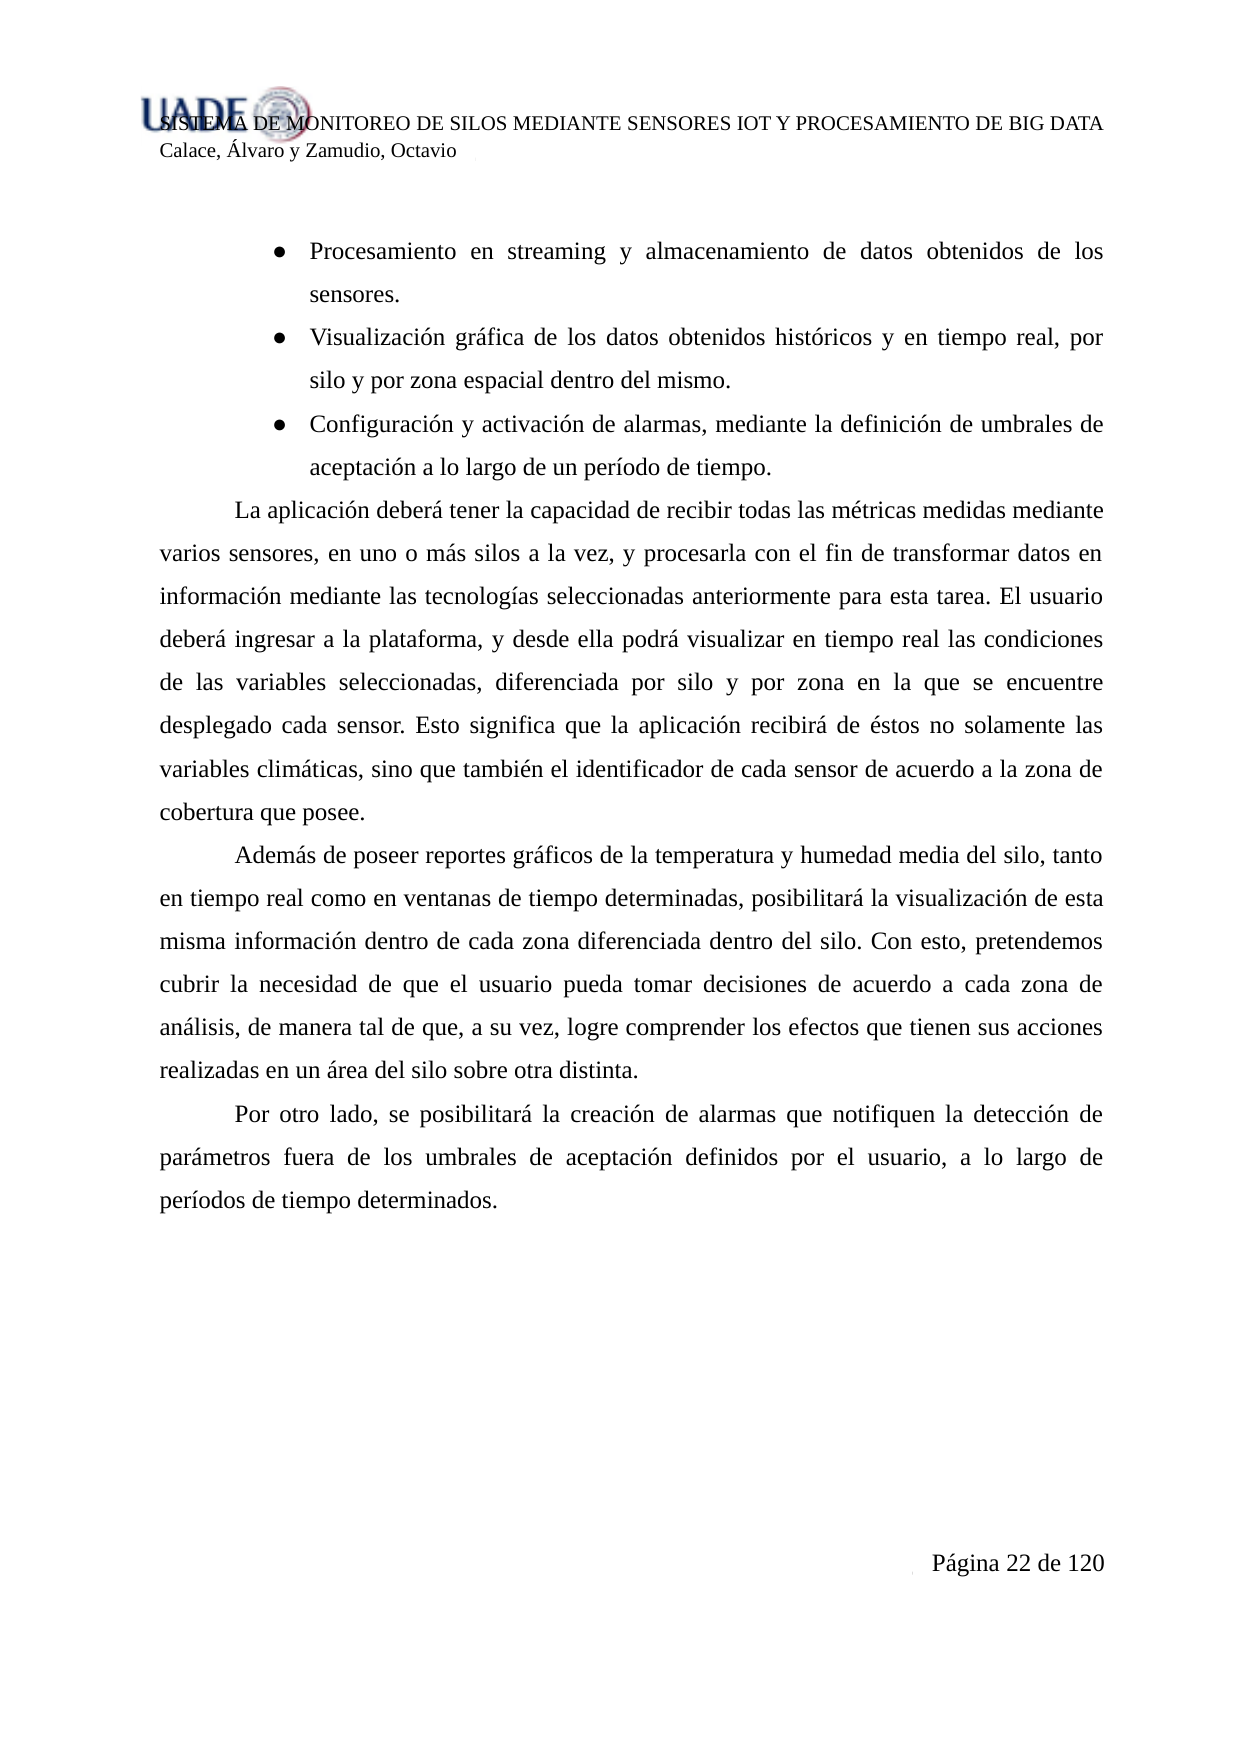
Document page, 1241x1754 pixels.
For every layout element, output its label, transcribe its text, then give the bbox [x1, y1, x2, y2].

text Por otro lado, se posibilitará la creación de alarmas que notifiquen la detección de parámetros fuera de los umbrales de aceptación definidos por el usuario, a lo largo de períodos de tiempo determinados. [159, 1099, 1104, 1214]
list Procesamiento en streaming y almacenamiento de datos obtenidos de los sensores. [272, 236, 1104, 308]
list Visualización gráfica de los datos obtenidos históricos y en tiempo real, por silo y por zona espacial dentro del mismo. [272, 322, 1104, 394]
text Además de poseer reportes gráficos de la temperatura y humedad media del silo, tanto en tiempo real como en ventanas de tiempo determinadas, posibilitará la visualización de esta misma información dentro de cada zona diferenciada dentro del silo. Con esto, pretendemos cubrir la necesidad de que el usuario pueda tomar decisiones de acuerdo a cada zona de análisis, de manera tal de que, a su vez, logre comprender los efectos que tienen sus acciones realizadas en un área del silo sobre otra distinta. [159, 840, 1104, 1084]
picture [140, 86, 314, 146]
list Configuración y activación de alarmas, mediante la definición de umbrales de aceptación a lo largo de un período de tiempo. [272, 409, 1104, 481]
text La aplicación deberá tener la capacidad de recibir todas las métricas medidas mediante varios sensores, en uno o más silos a la vez, y procesarla con el fin de transformar datos en información mediante las tecnologías seleccionadas anteriormente para esta tarea. El usuario deberá ingresar a la plataforma, y desde ella podrá visualizar en tiempo real las condiciones de las variables seleccionadas, diferenciada por silo y por zona en la que se encuentre desplegado cada sensor. Esto significa que la aplicación recibirá de éstos no solamente las variables climáticas, sino que también el identificador de cada sensor de acuerdo a la zona de cobertura que posee. [159, 495, 1104, 826]
